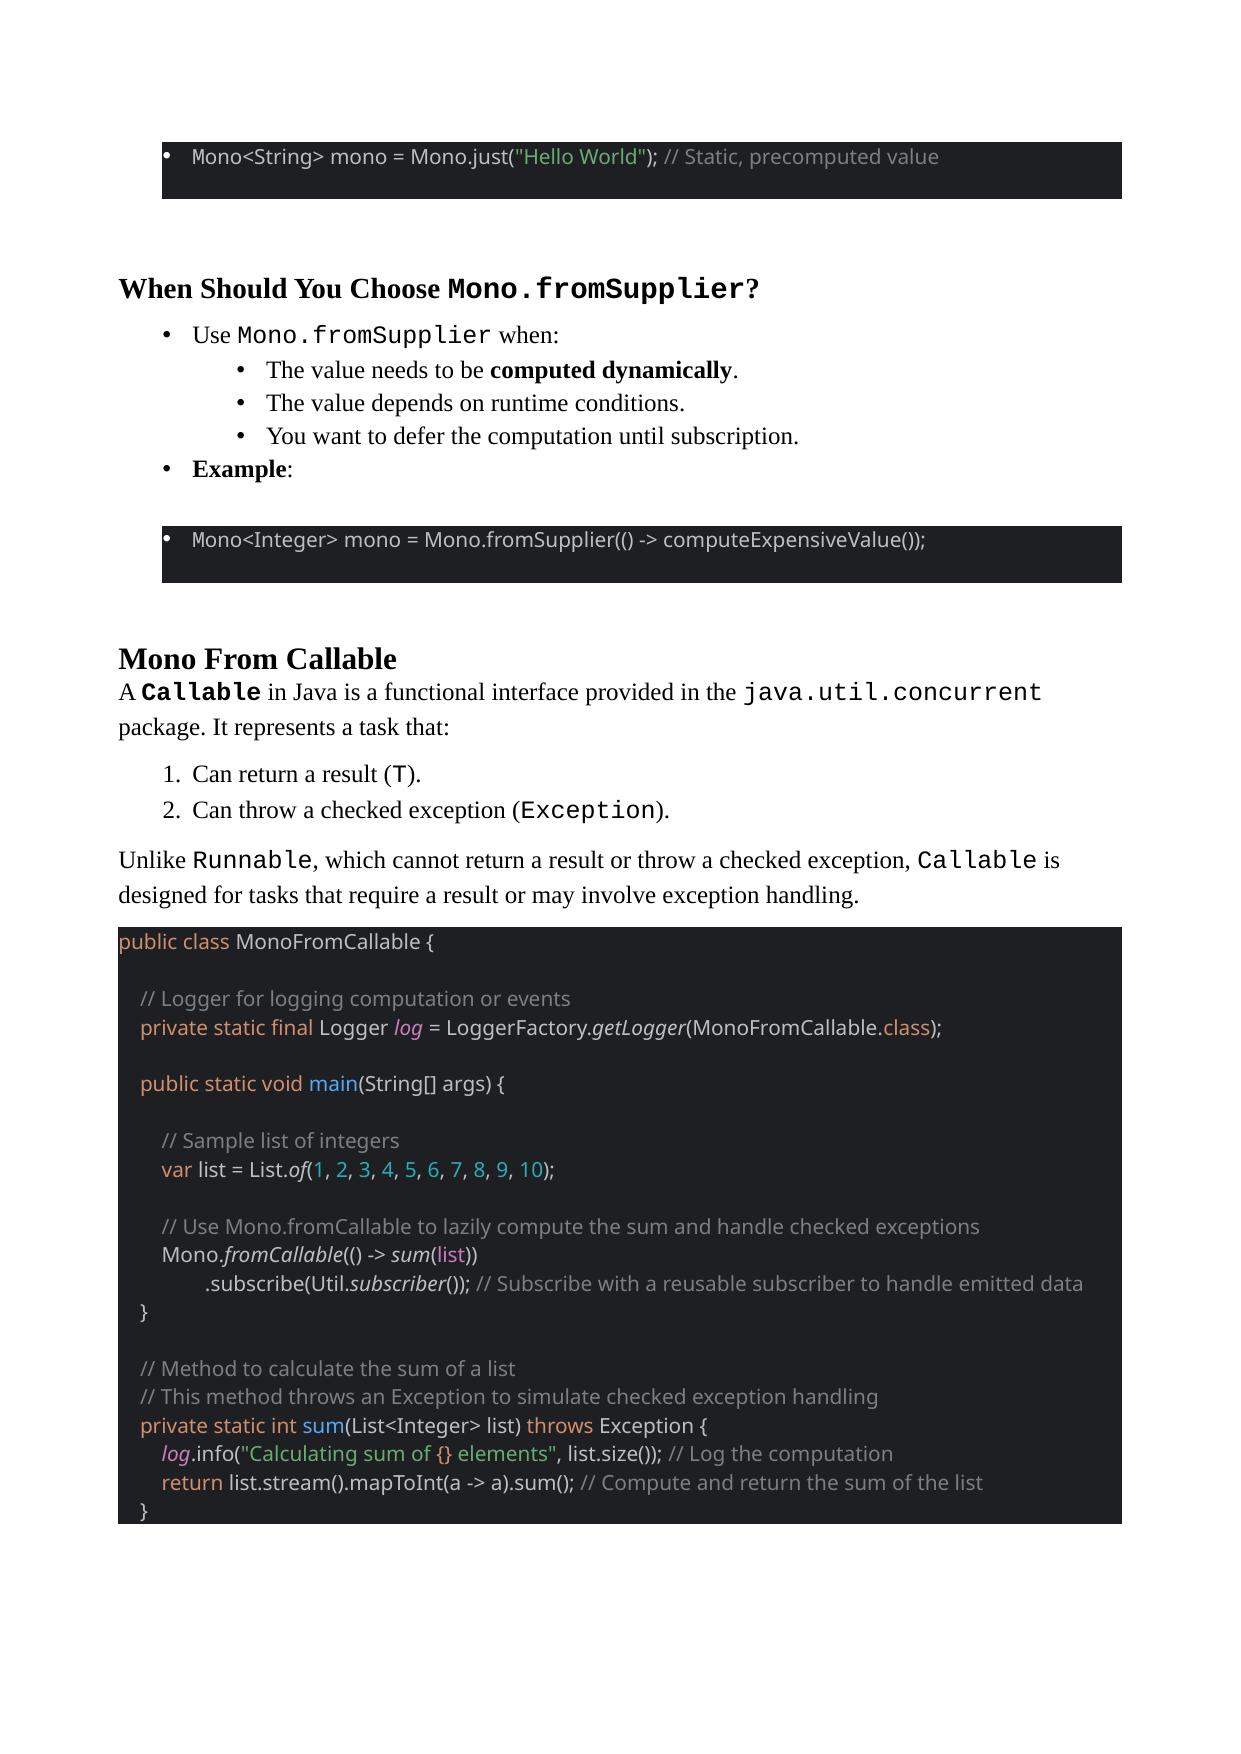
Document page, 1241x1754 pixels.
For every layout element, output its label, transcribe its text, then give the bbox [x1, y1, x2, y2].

text A Callable in Java is a functional interface provided in the java.util.concurrent package. It represents a task that: [118, 677, 1122, 740]
list Mono<String> mono = Mono.just("Hello World"); // Static, precomputed value [162, 142, 1122, 199]
text Unlike Runnable, which cannot return a result or throw a checked exception, Callable is designed for tasks that require a result or may involve exception handling. [118, 845, 1122, 908]
text Mono From Callable [118, 641, 1122, 677]
list The value needs to be computed dynamically. [236, 355, 1122, 384]
list You want to defer the computation until subscription. [236, 421, 1122, 450]
list Use Mono.fromSupplier when: [162, 320, 1122, 351]
text public class MonoFromCallable { // Logger for logging computation or events private static final Logger log = LoggerFactory.getLogger(MonoFromCallable.class); public static void main(String[] args) { // Sample list of integers var list = List.of(1, 2, 3, 4, 5, 6, 7, 8, 9, 10); // Use Mono.fromCallable to lazily compute the sum and handle checked exceptions Mono.fromCallable(() -> sum(list)) .subscribe(Util.subscriber()); // Subscribe with a reusable subscriber to handle emitted data } // Method to calculate the sum of a list // This method throws an Exception to simulate checked exception handling private static int sum(List<Integer> list) throws Exception { log.info("Calculating sum of {} elements", list.size()); // Log the computation return list.stream().mapToInt(a -> a).sum(); // Compute and return the sum of the list } [118, 927, 1122, 1524]
list Can return a result (T). [162, 759, 1122, 790]
list Mono<Integer> mono = Mono.fromSupplier(() -> computeExpensiveValue()); [162, 526, 1122, 583]
list The value depends on runtime conditions. [236, 388, 1122, 417]
list Example: [162, 454, 1122, 483]
subtitle When Should You Choose Mono.fromSupplier? [118, 271, 1122, 307]
list Can throw a checked exception (Exception). [162, 795, 1122, 826]
